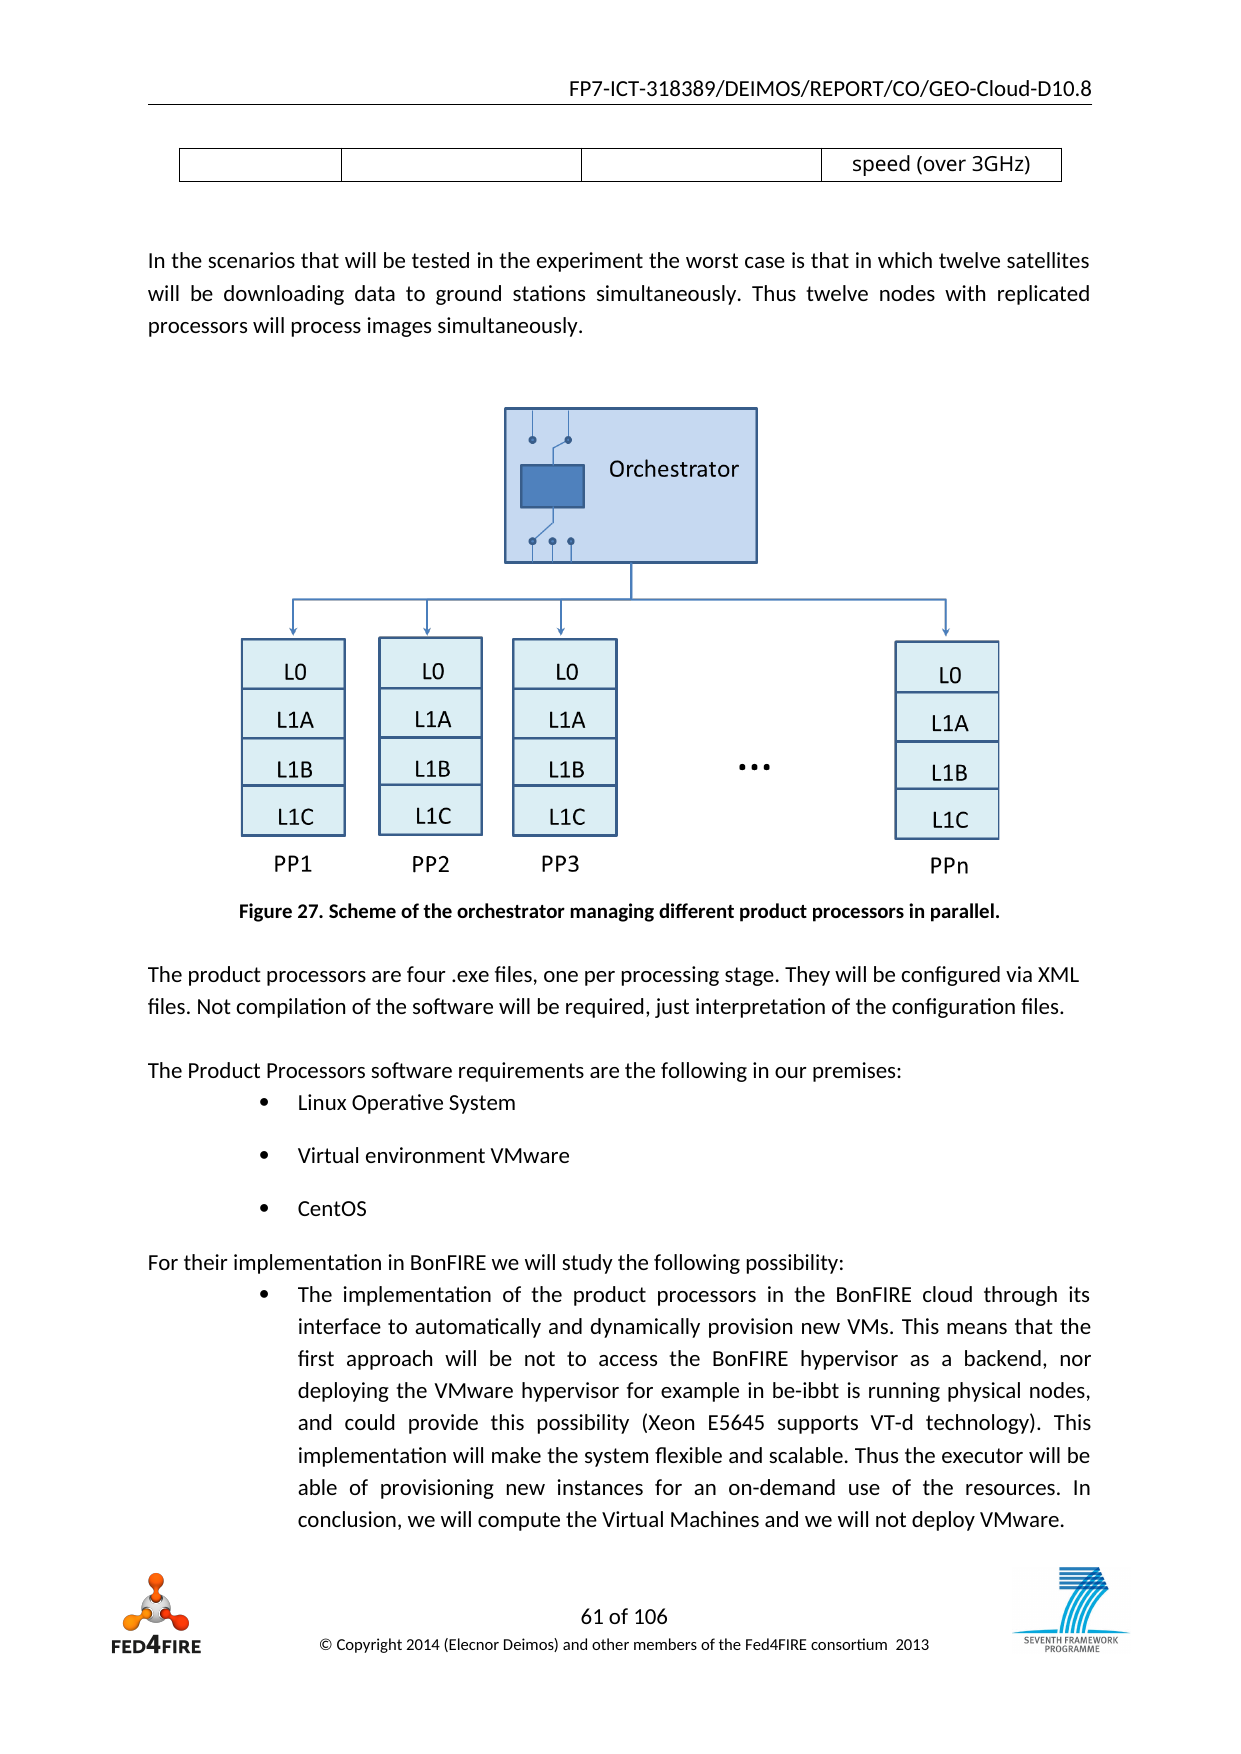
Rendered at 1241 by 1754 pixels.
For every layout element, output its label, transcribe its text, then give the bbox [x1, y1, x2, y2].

list CentOS [260, 1194, 1092, 1223]
table_cell speed (over 3GHz) [822, 149, 1061, 181]
text In the scenarios that will be tested in the experiment the worst case is that in which twelve satellites will be downloading data to ground stations simultaneously. Thus twelve nodes with replicated processors will process images simultaneously. [148, 246, 1092, 339]
table_cell [180, 149, 341, 181]
list The implementation of the product processors in the BonFIRE cloud through its interface to automatically and dynamically provision new VMs. This means that the first approach will be not to access the BonFIRE hypervisor as a backend, nor deploying the VMware hypervisor for example in be-ibbt is running physical nodes, and could provide this possibility (Xeon E5645 supports VT-d technology). This implementation will make the system flexible and scalable. Thus the executor will be able of provisioning new instances for an on-demand use of the resources. In conclusion, we will compute the Virtual Machines and we will not deploy VMware. [260, 1280, 1092, 1533]
text The Product Processors software requirements are the following in our premises: [148, 1056, 1092, 1084]
text The product processors are four .exe files, one per processing stage. They will be configured via XML files. Not compilation of the software will be required, just interpretation of the configuration files. [148, 960, 1092, 1020]
text For their implementation in BonFIRE we will study the following possibility: [148, 1248, 1092, 1276]
list Linux Operative System [260, 1088, 1092, 1117]
list Virtual environment VMware [260, 1142, 1092, 1169]
table_cell [582, 149, 821, 181]
text Figure 27. Scheme of the orchestrator managing different product processors in parallel. [148, 898, 1092, 924]
table_cell [342, 149, 581, 181]
